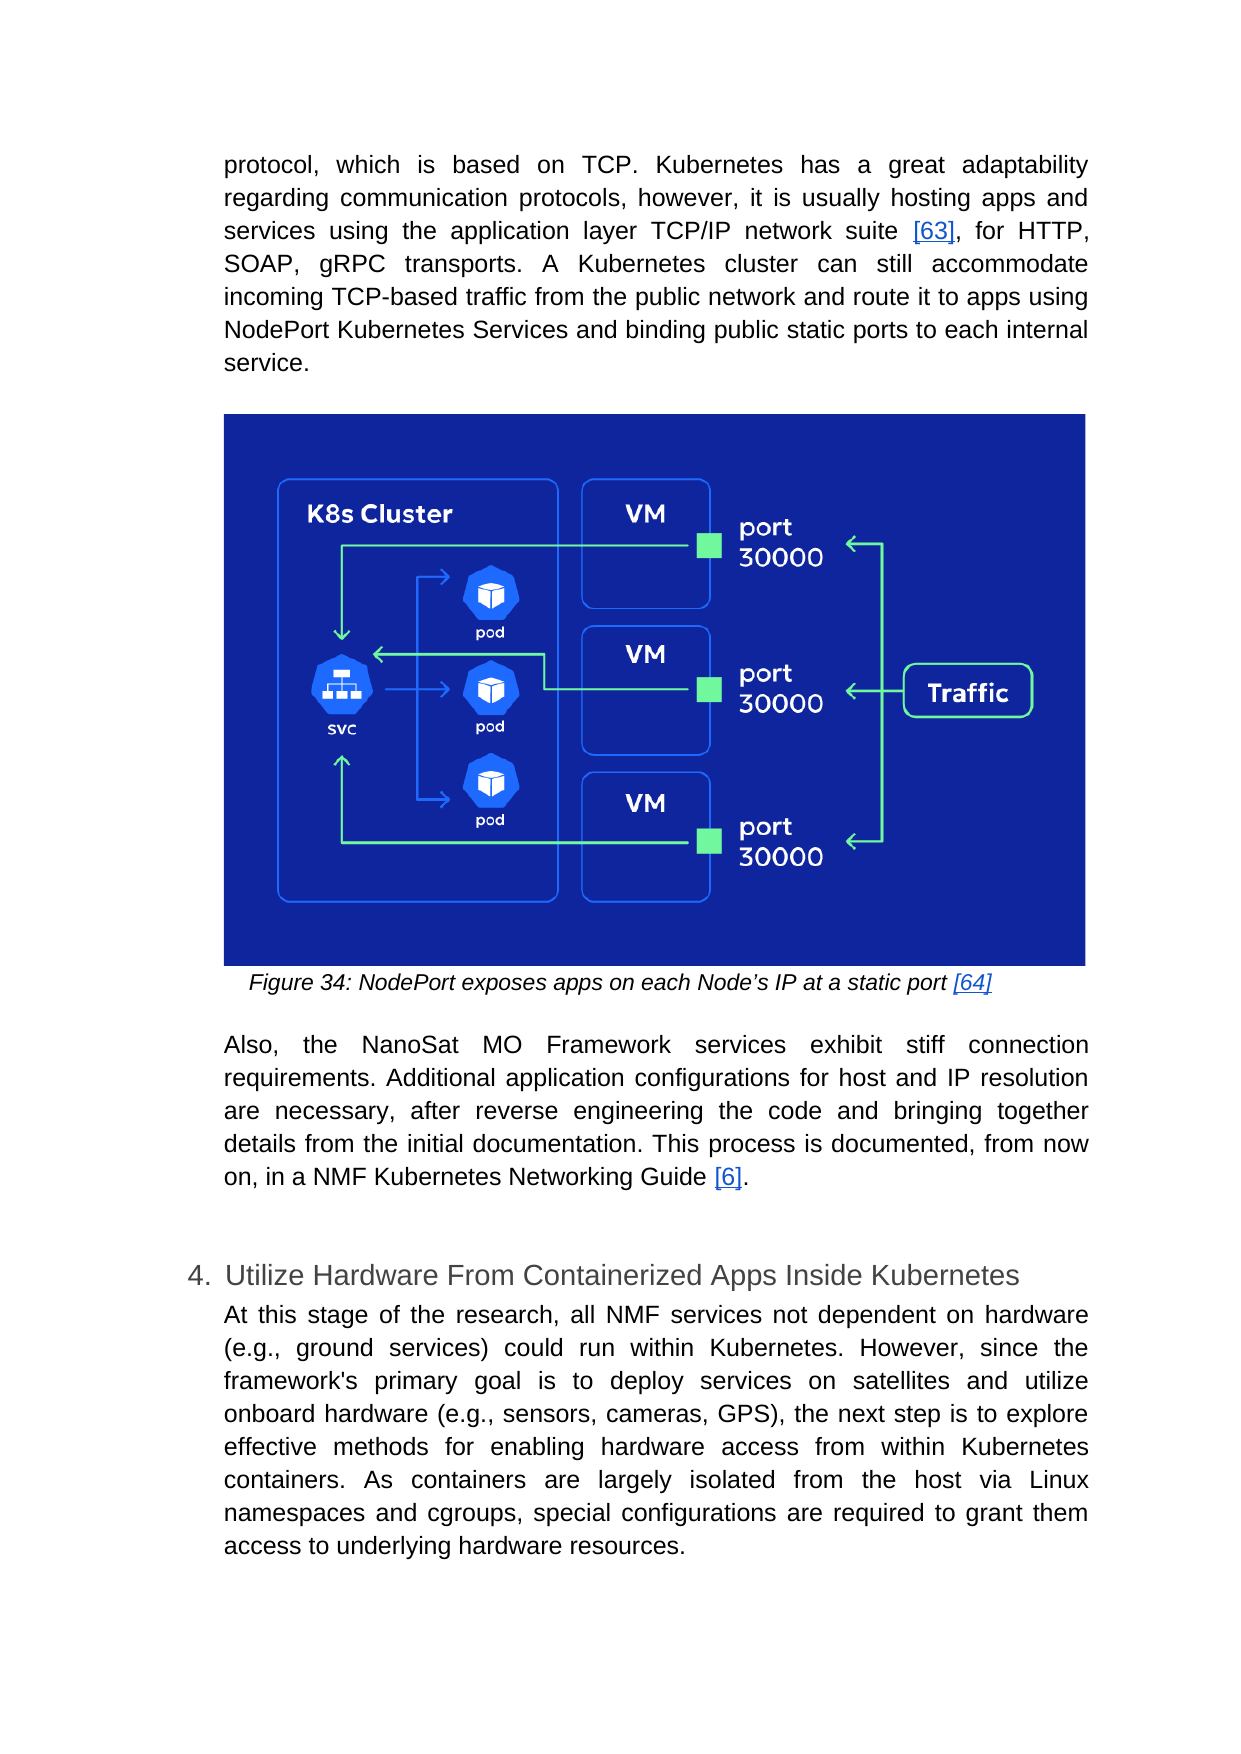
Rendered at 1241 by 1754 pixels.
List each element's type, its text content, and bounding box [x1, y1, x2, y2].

text protocol, which is based on TCP. Kubernetes has a great adaptability regarding communication protocols, however, it is usually hosting apps and services using the application layer TCP/IP network suite [63], for HTTP, SOAP, gRPC transports. A Kubernetes cluster can still accommodate incoming TCP-based traffic from the public network and route it to apps using NodePort Kubernetes Services and binding public static ports to each internal service. [224, 150, 1090, 377]
text Figure 34: NodePort exposes apps on each Node’s IP at a static port [64] [150, 969, 1090, 996]
text At this stage of the research, all NMF services not dependent on hardware (e.g., ground services) could run within Kubernetes. However, since the framework's primary goal is to deploy services on satellites and utilize onboard hardware (e.g., sensors, cameras, GPS), the next step is to explore effective methods for enabling hardware access from within Kubernetes containers. As containers are largely isolated from the host via Linux namespaces and cgroups, special configurations are required to grant them access to underlying hardware resources. [224, 1300, 1090, 1560]
subtitle Utilize Hardware From Containerized Apps Inside Kubernetes [187, 1258, 1090, 1292]
picture [223, 414, 1086, 966]
text Also, the NanoSat MO Framework services exhibit stiff connection requirements. Additional application configurations for host and IP resolution are necessary, after reverse engineering the code and bringing together details from the initial documentation. This process is documented, from now on, in a NMF Kubernetes Networking Guide [6]. [224, 1029, 1090, 1190]
